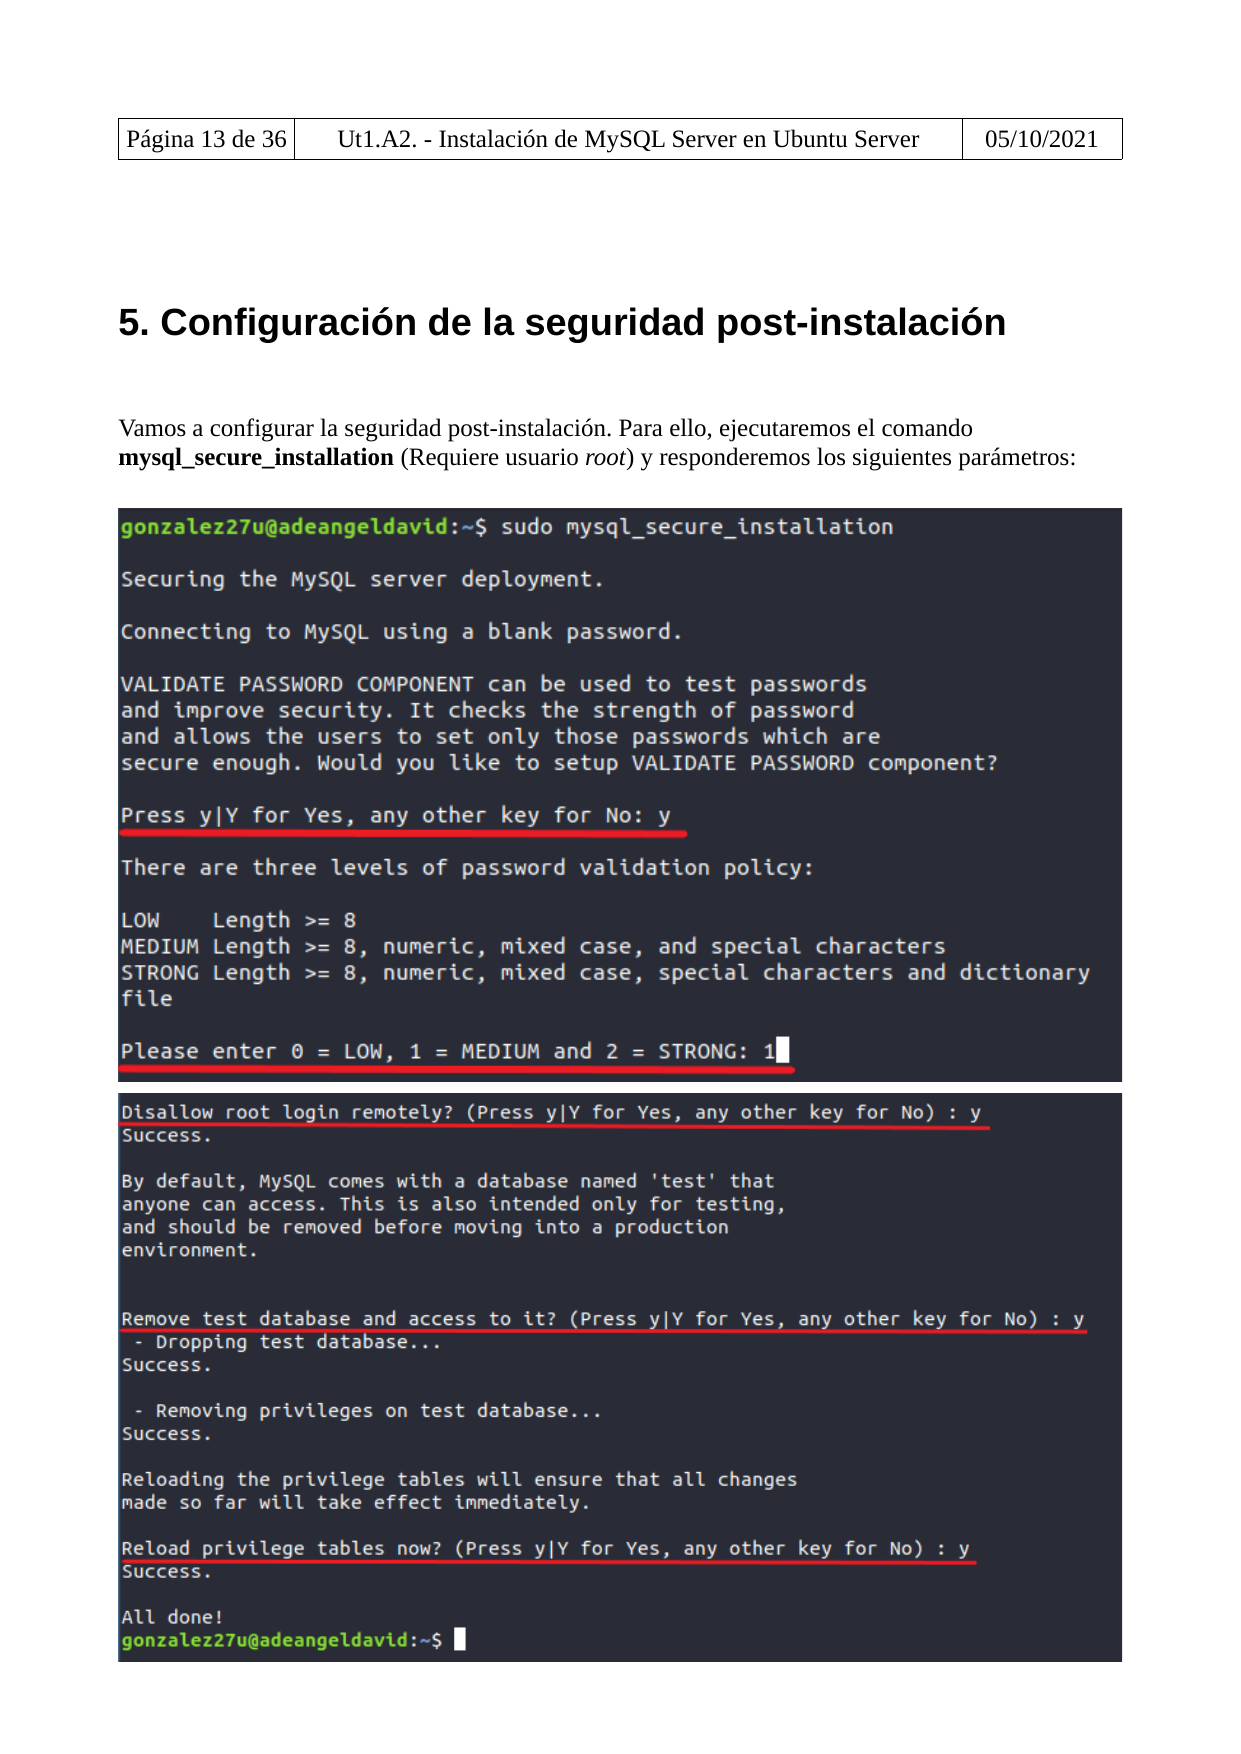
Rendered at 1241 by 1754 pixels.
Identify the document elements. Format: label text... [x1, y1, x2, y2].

subtitle 5. Configuración de la seguridad post-instalación [118, 299, 1122, 343]
text Vamos a configurar la seguridad post-instalación. Para ello, ejecutaremos el comando mysql_secure_installation (Requiere usuario root) y responderemos los siguientes parámetros: [118, 413, 1122, 470]
picture [118, 508, 1123, 1082]
picture [118, 1093, 1123, 1662]
